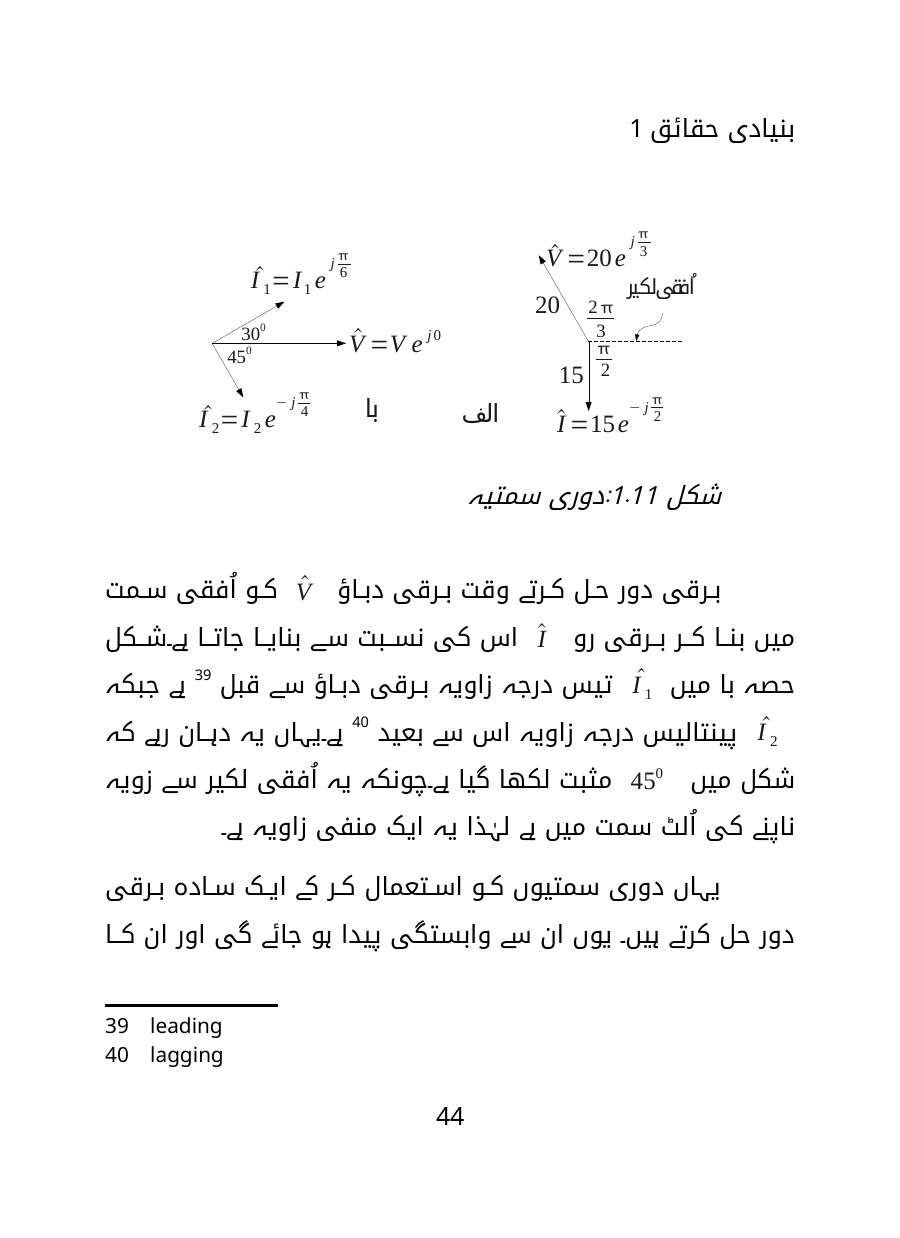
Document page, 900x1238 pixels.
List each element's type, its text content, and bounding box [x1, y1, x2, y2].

text leading [105, 1012, 795, 1040]
text یہاں دوری سمتیوں کو استعمال کر کے ایک سادہ برقی دور حل کرتے ہیں۔ یوں ان سے وابستگی پیدا ہو جائے گی اور ان کا استعمال بھی سیکھ لیں گے۔ [105, 863, 795, 958]
text برقی دور حل کرتے وقت برقی دباؤ کو اُفقی سمت میں بنا کر برقی رو اس کی نسبت سے بنایا جاتا ہے۔شکل حصہ با میںتیس درجہ زاویہ برقی دباؤ سے قبل ہے جبکہ پینتالیس درجہ زاویہ اس سے بعید ہے۔یہاں یہ دہان رہے کہ شکل میں مثبت لکھا گیا ہے۔چونکہ یہ اُفقی لکیر سے زویہ ناپنے کی اُلٹ سمت میں ہے لہٰذا یہ ایک منفی زاویہ ہے۔ [105, 567, 795, 851]
text شکل 1.11:دوری سمتیہ [179, 195, 721, 520]
text lagging [105, 1040, 795, 1068]
